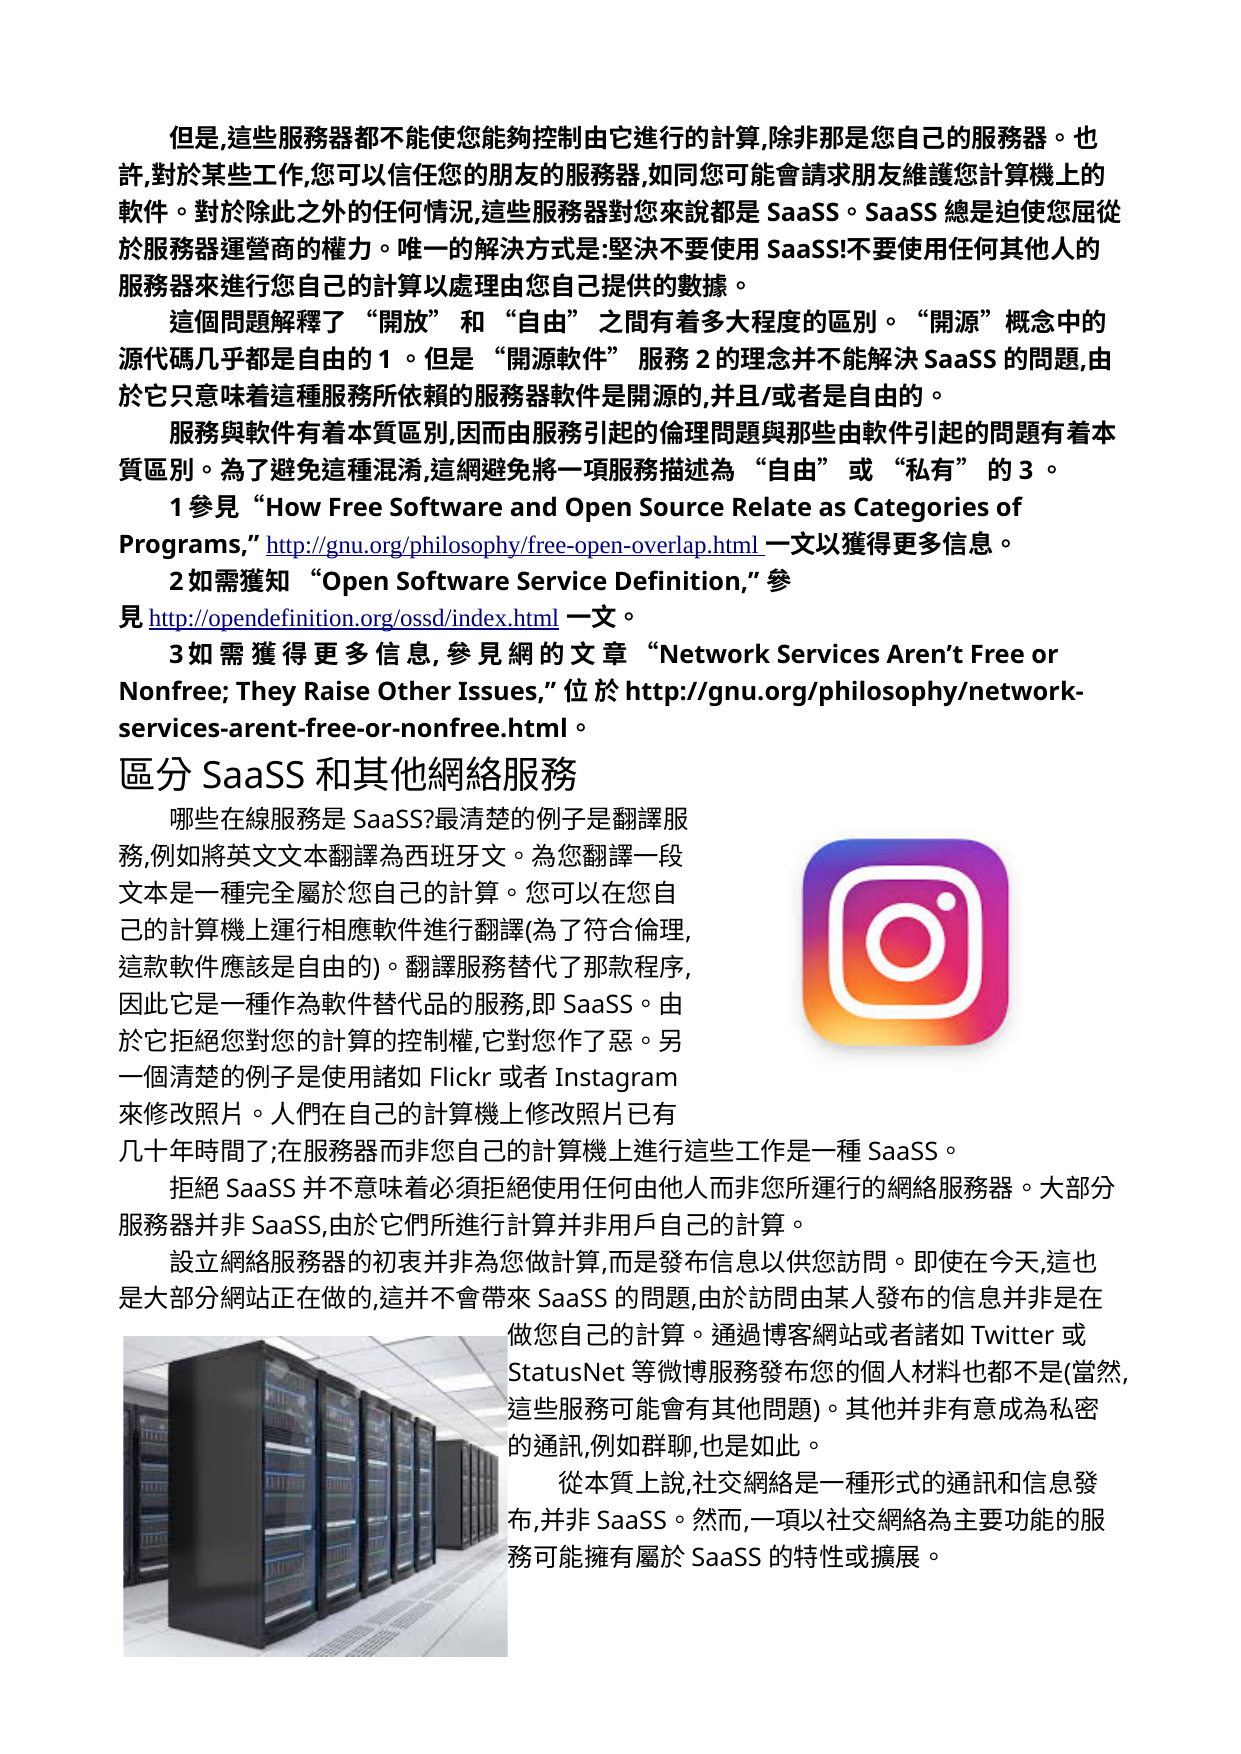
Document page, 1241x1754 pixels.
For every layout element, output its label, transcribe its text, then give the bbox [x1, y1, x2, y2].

text 服務與軟件有着本質區別,因而由服務引起的倫理問題與那些由軟件引起的問題有着本質區別。為了避免這種混淆,這網避免將一項服務描述為 “自由” 或 “私有” 的 3 。 [118, 413, 1122, 487]
picture [123, 1336, 508, 1657]
text 但是,這些服務器都不能使您能夠控制由它進行的計算,除非那是您自己的服務器。也許,對於某些工作,您可以信任您的朋友的服務器,如同您可能會請求朋友維護您計算機上的軟件。對於除此之外的任何情況,這些服務器對您來說都是 SaaSS。SaaSS 總是迫使您屈從於服務器運營商的權力。唯一的解決方式是:堅決不要使用 SaaSS!不要使用任何其他人的服務器來進行您自己的計算以處理由您自己提供的數據。 [118, 118, 1122, 302]
picture [700, 803, 1112, 1104]
text 3如 需 獲 得 更 多 信 息, 參 見 網 的 文 章 “Network Services Aren’t Free or Nonfree; They Raise Other Issues,” 位 於http://gnu.org/philosophy/network-services-arent-free-or-nonfree.html。 [118, 634, 1122, 745]
text 區分 SaaSS 和其他網絡服務 [118, 745, 1122, 799]
text 2如需獲知 “Open Software Service Definition,” 參見http://opendefinition.org/ossd/index.html 一文。 [118, 560, 1122, 634]
text 1參見“How Free Software and Open Source Relate as Categories of Programs,” http://gnu.org/philosophy/free-open-overlap.html 一文以獲得更多信息。 [118, 487, 1122, 560]
text 哪些在線服務是 SaaSS?最清楚的例子是翻譯服務,例如將英文文本翻譯為西班牙文。為您翻譯一段文本是一種完全屬於您自己的計算。您可以在您自己的計算機上運行相應軟件進行翻譯(為了符合倫理,這款軟件應該是自由的)。翻譯服務替代了那款程序,因此它是一種作為軟件替代品的服務,即 SaaSS。由於它拒絕您對您的計算的控制權,它對您作了惡。另一個清楚的例子是使用諸如 Flickr 或者 Instagram 來修改照片。人們在自己的計算機上修改照片已有几十年時間了;在服務器而非您自己的計算機上進行這些工作是一種 SaaSS。 [118, 799, 1122, 1168]
text 從本質上說,社交網絡是一種形式的通訊和信息發布,并非 SaaSS。然而,一項以社交網絡為主要功能的服務可能擁有屬於 SaaSS 的特性或擴展。 [508, 1463, 1122, 1573]
text 這個問題解釋了 “開放” 和 “自由” 之間有着多大程度的區別。“開源”概念中的源代碼几乎都是自由的1 。但是 “開源軟件” 服務 2的理念并不能解決 SaaSS 的問題,由於它只意味着這種服務所依賴的服務器軟件是開源的,并且/或者是自由的。 [118, 302, 1122, 413]
text 設立網絡服務器的初衷并非為您做計算,而是發布信息以供您訪問。即使在今天,這也是大部分網站正在做的,這并不會帶來 SaaSS 的問題,由於訪問由某人發布的信息并非是在做您自己的計算。通過博客網站或者諸如 Twitter 或 StatusNet 等微博服務發布您的個人材料也都不是(當然,這些服務可能會有其他問題)。其他并非有意成為私密的通訊,例如群聊,也是如此。 [118, 1242, 1122, 1463]
text 拒絕 SaaSS 并不意味着必須拒絕使用任何由他人而非您所運行的網絡服務器。大部分服務器并非 SaaSS,由於它們所進行計算并非用戶自己的計算。 [118, 1168, 1122, 1242]
